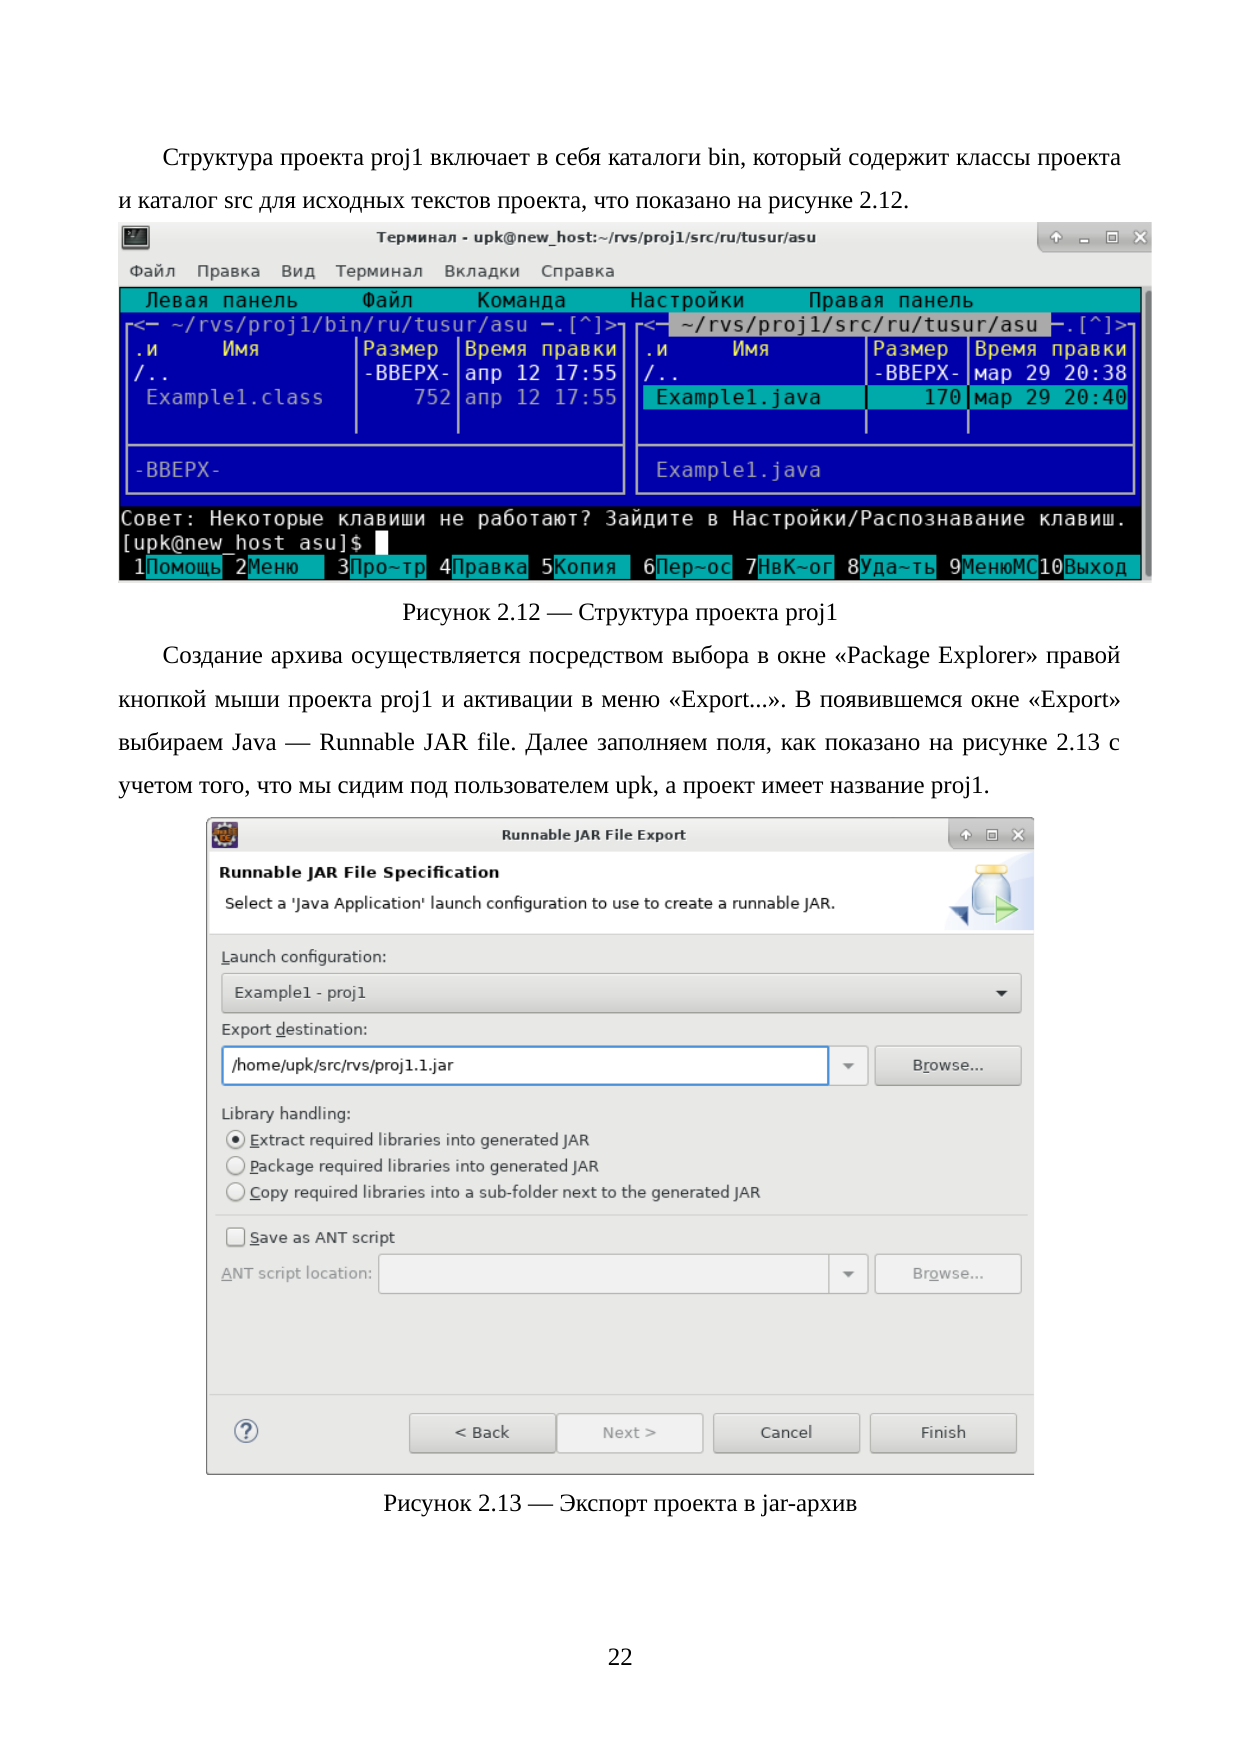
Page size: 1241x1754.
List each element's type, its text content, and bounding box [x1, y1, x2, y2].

text Структура проекта proj1 включает в себя каталоги bin, который содержит классы проекта и каталог src для исходных текстов проекта, что показано на рисунке 2.12. [118, 142, 1122, 214]
picture [206, 817, 1035, 1475]
text Рисунок 2.12 — Структура проекта proj1 [118, 583, 1122, 626]
picture [118, 222, 1152, 583]
text Создание архива осуществляется посредством выбора в окне «Package Explorer» правой кнопкой мыши проекта proj1 и активации в меню «Export...». В появившемся окне «Export» выбираем Java — Runnable JAR file. Далее заполняем поля, как показано на рисунке 2.13 с учетом того, что мы сидим под пользователем upk, а проект имеет название proj1. [118, 641, 1122, 799]
text Рисунок 2.13 — Экспорт проекта в jar-архив [118, 813, 1122, 1517]
